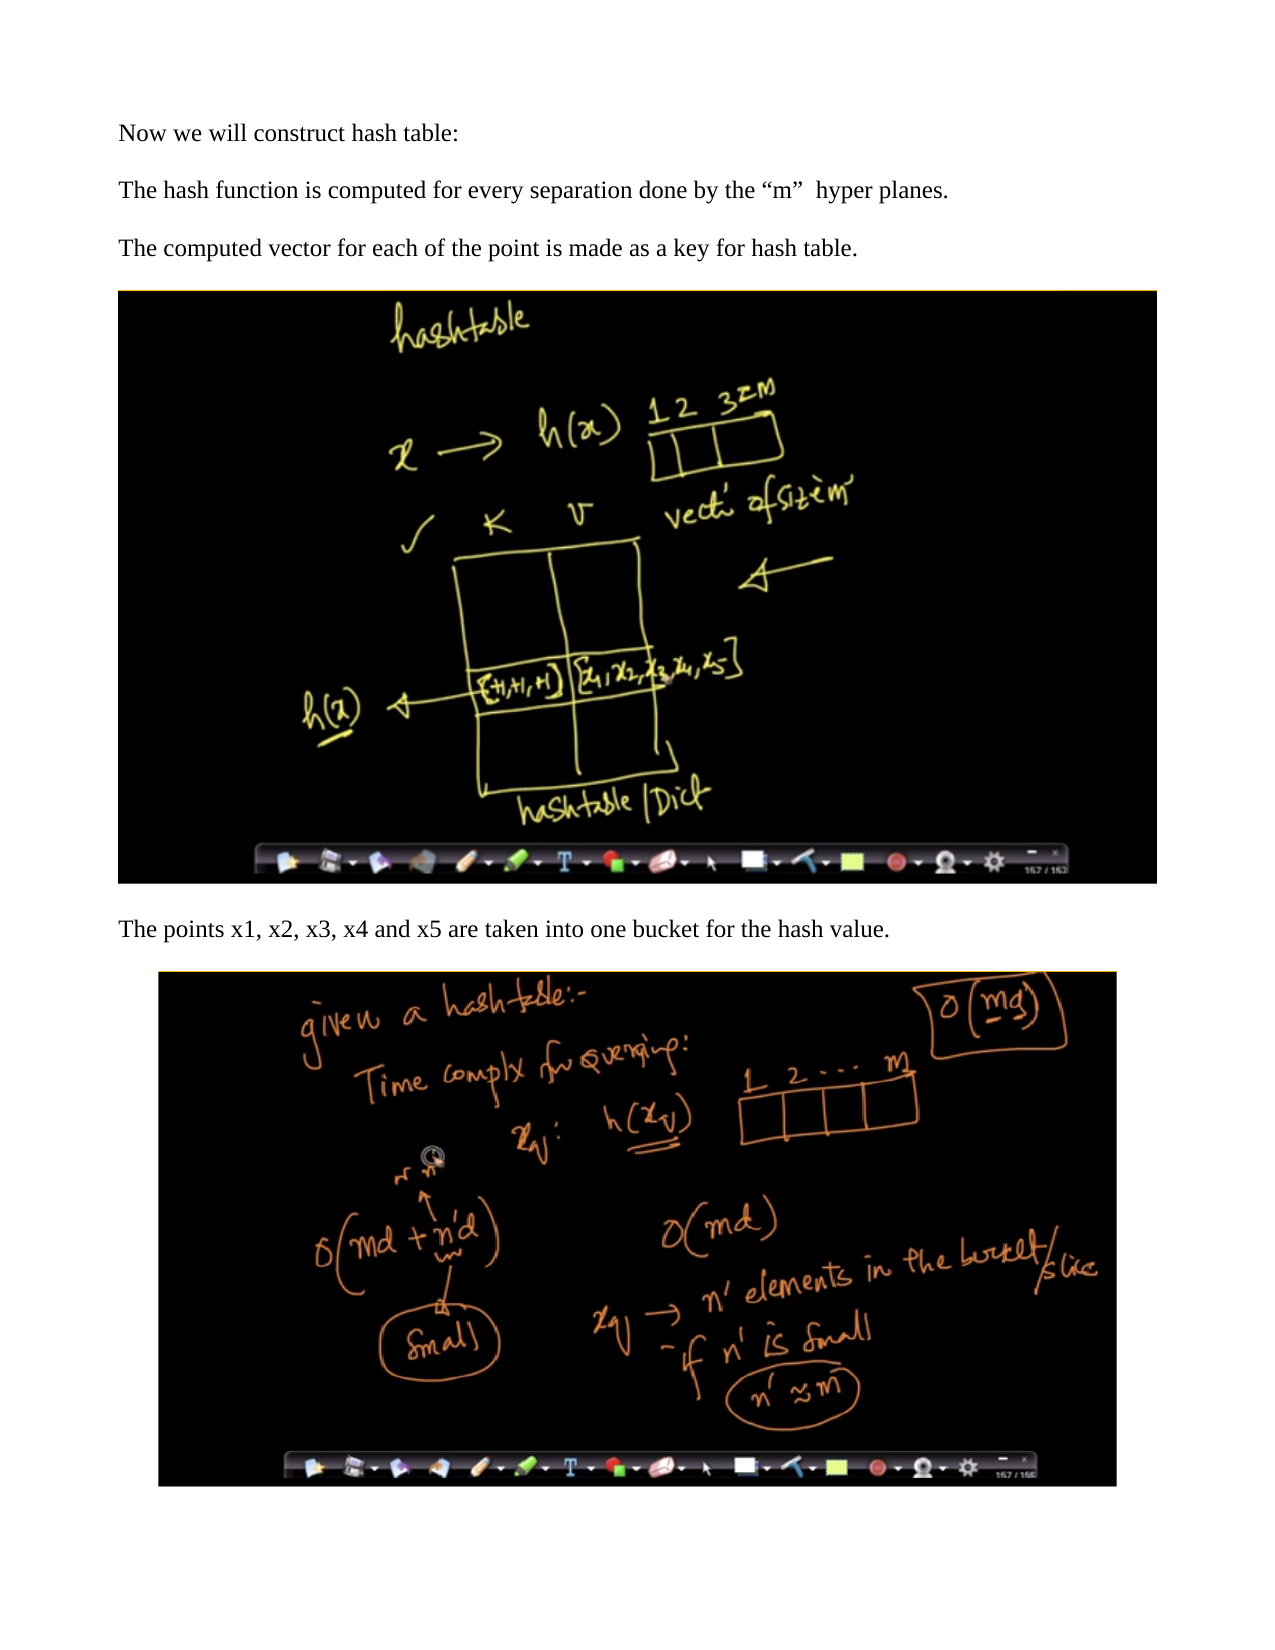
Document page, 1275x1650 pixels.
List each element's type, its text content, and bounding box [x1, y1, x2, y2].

text The hash function is computed for every separation done by the “m” hyper planes. [118, 176, 1157, 204]
text The computed vector for each of the point is made as a key for hash table. [118, 233, 1157, 262]
text Now we will construct hash table: [118, 118, 1157, 147]
picture [158, 971, 1117, 1487]
picture [118, 290, 1157, 886]
text The points x1, x2, x3, x4 and x5 are taken into one bucket for the hash value. [118, 914, 1157, 943]
